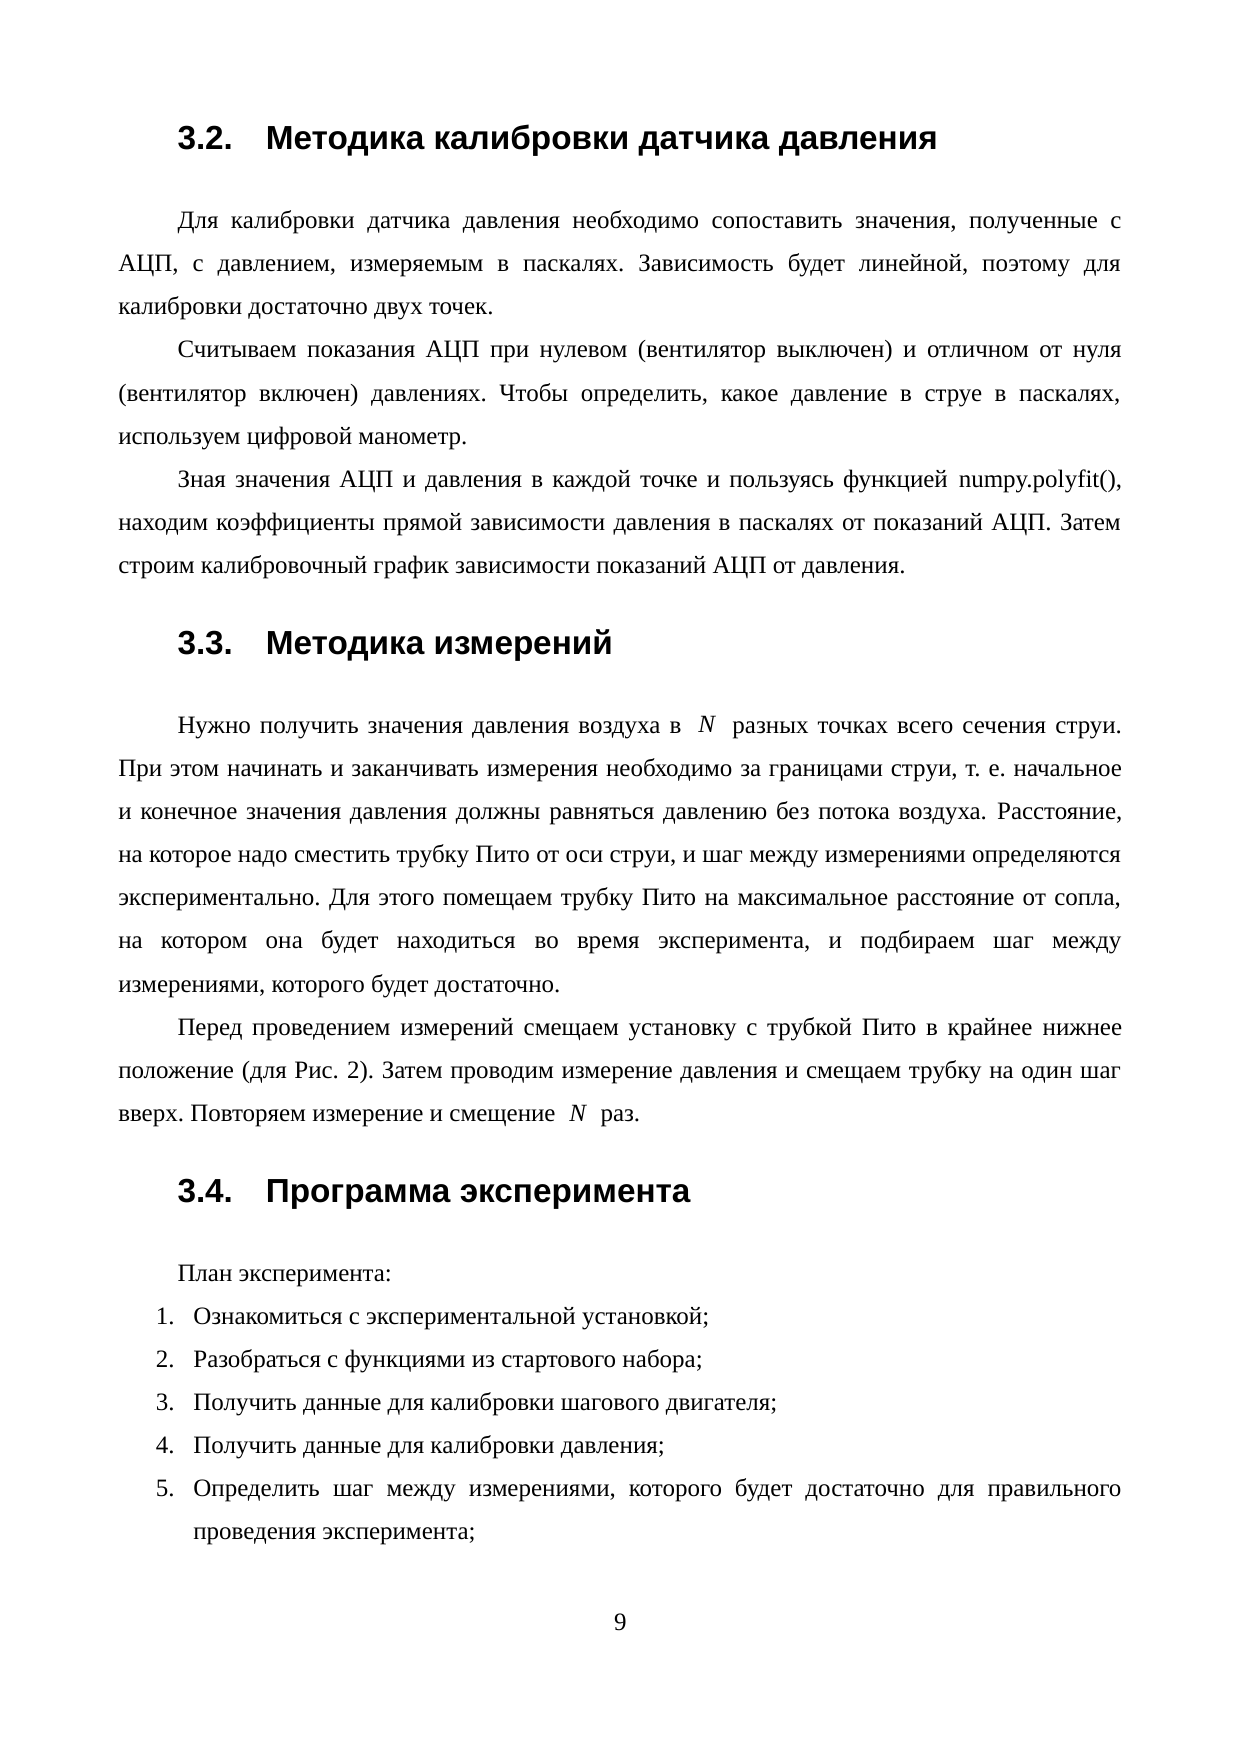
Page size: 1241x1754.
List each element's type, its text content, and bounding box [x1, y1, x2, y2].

subtitle Методика измерений [118, 623, 1122, 661]
text Считываем показания АЦП при нулевом (вентилятор выключен) и отличном от нуля (вентилятор включен) давлениях. Чтобы определить, какое давление в струе в паскалях, используем цифровой манометр. [118, 334, 1122, 449]
list Получить данные для калибровки шагового двигателя; [156, 1387, 1122, 1416]
list Разобраться с функциями из стартового набора; [156, 1344, 1122, 1373]
subtitle Методика калибровки датчика давления [118, 118, 1122, 157]
list Получить данные для калибровки давления; [156, 1430, 1122, 1459]
text Перед проведением измерений смещаем установку с трубкой Пито в крайнее нижнее положение (для Рис. 2). Затем проводим измерение давления и смещаем трубку на один шаг вверх. Повторяем измерение и смещение раз. [118, 1012, 1122, 1127]
subtitle Программа эксперимента [118, 1171, 1122, 1209]
text План эксперимента: [118, 1258, 1122, 1286]
text Зная значения АЦП и давления в каждой точке и пользуясь функцией numpy.polyfit(), находим коэффициенты прямой зависимости давления в паскалях от показаний АЦП. Затем строим калибровочный график зависимости показаний АЦП от давления. [118, 464, 1122, 579]
list Ознакомиться с экспериментальной установкой; [156, 1301, 1122, 1329]
text Нужно получить значения давления воздуха в разных точках всего сечения струи. При этом начинать и заканчивать измерения необходимо за границами струи, т. е. начальное и конечное значения давления должны равняться давлению без потока воздуха. Расстояние, на которое надо сместить трубку Пито от оси струи, и шаг между измерениями определяются экспериментально. Для этого помещаем трубку Пито на максимальное расстояние от сопла, на котором она будет находиться во время эксперимента, и подбираем шаг между измерениями, которого будет достаточно. [118, 710, 1122, 997]
list Определить шаг между измерениями, которого будет достаточно для правильного проведения эксперимента; [156, 1473, 1122, 1545]
text Для калибровки датчика давления необходимо сопоставить значения, полученные с АЦП, с давлением, измеряемым в паскалях. Зависимость будет линейной, поэтому для калибровки достаточно двух точек. [118, 205, 1122, 320]
